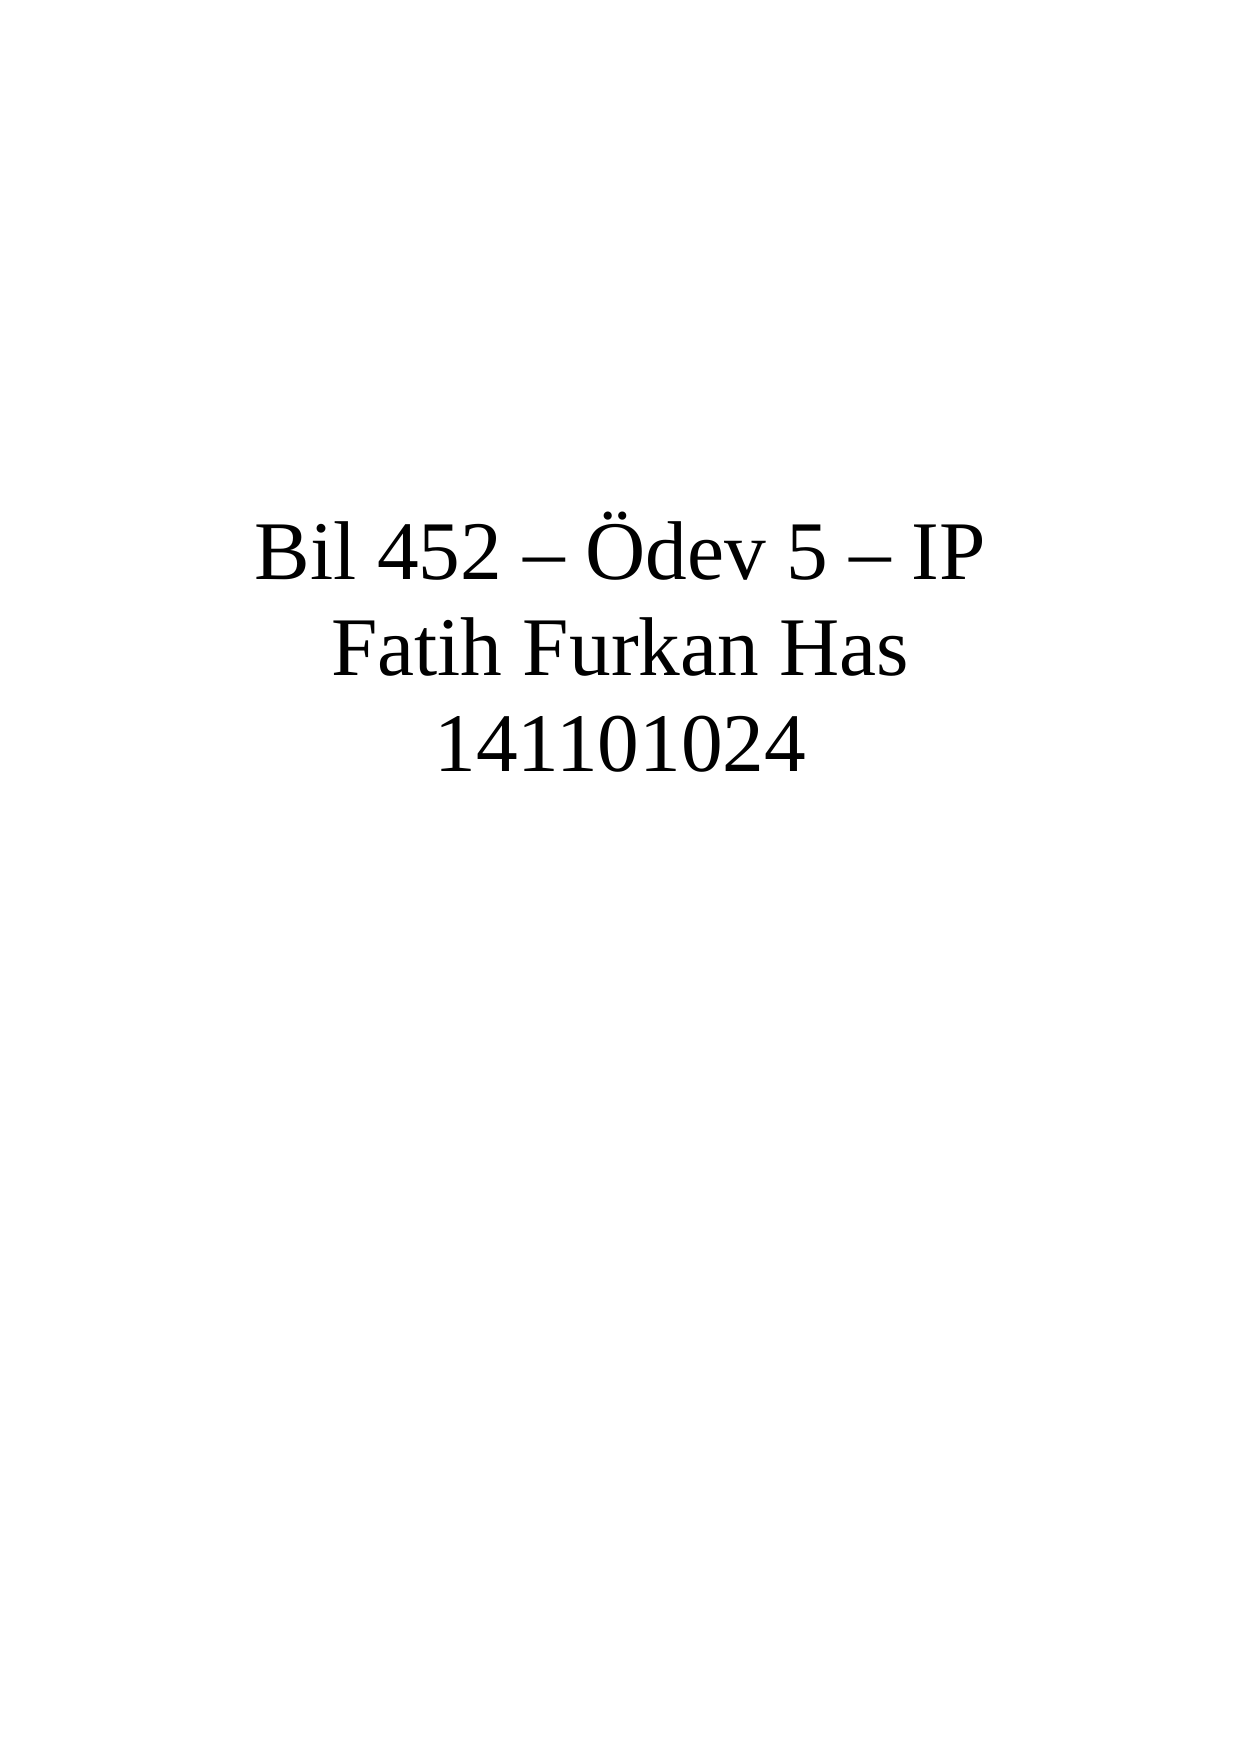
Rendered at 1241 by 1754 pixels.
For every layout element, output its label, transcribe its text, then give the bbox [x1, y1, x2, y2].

text 141101024 [118, 693, 1122, 789]
text Bil 452 – Ödev 5 – IP [118, 501, 1122, 597]
text Fatih Furkan Has [118, 597, 1122, 693]
